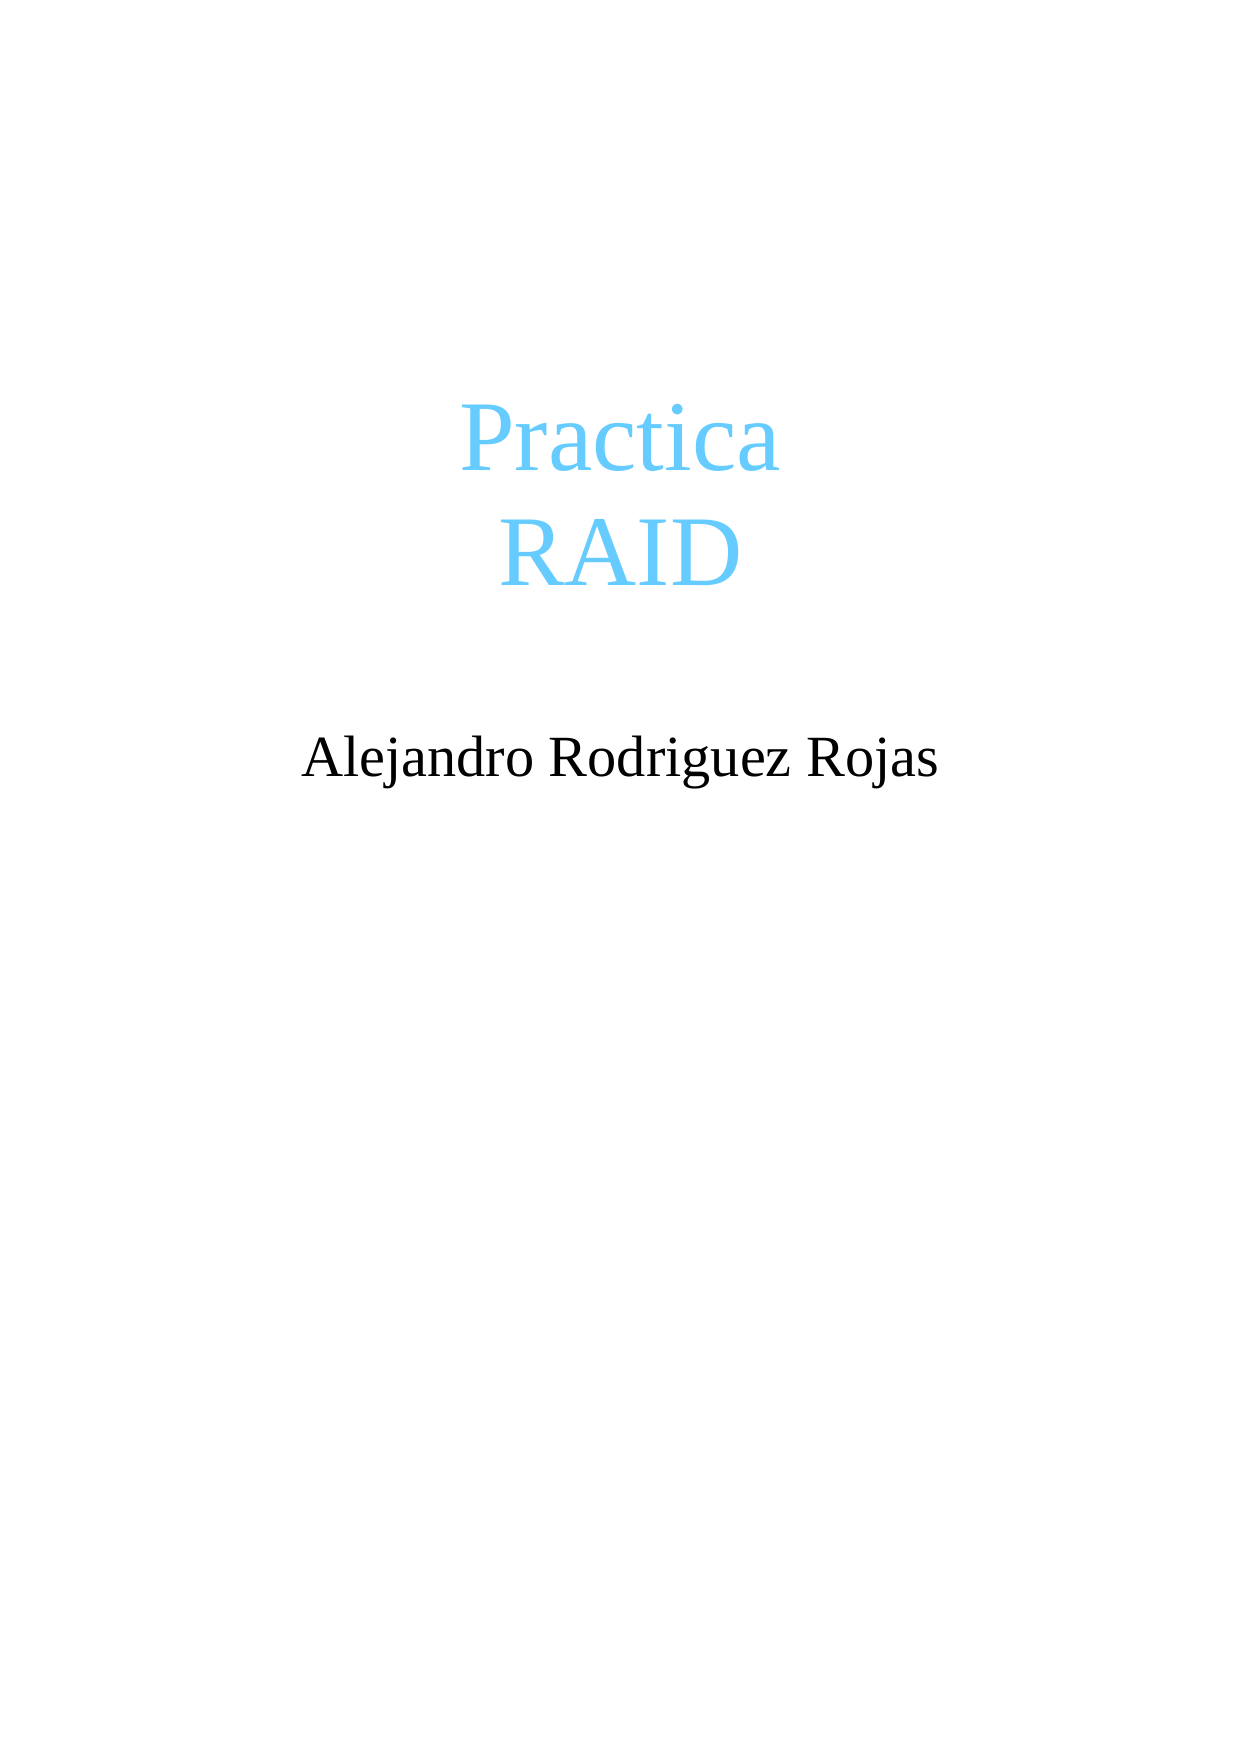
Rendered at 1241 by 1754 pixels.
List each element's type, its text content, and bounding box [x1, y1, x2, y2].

text RAID [118, 492, 1122, 607]
text Alejandro Rodriguez Rojas [118, 722, 1122, 789]
text Practica [118, 377, 1122, 492]
